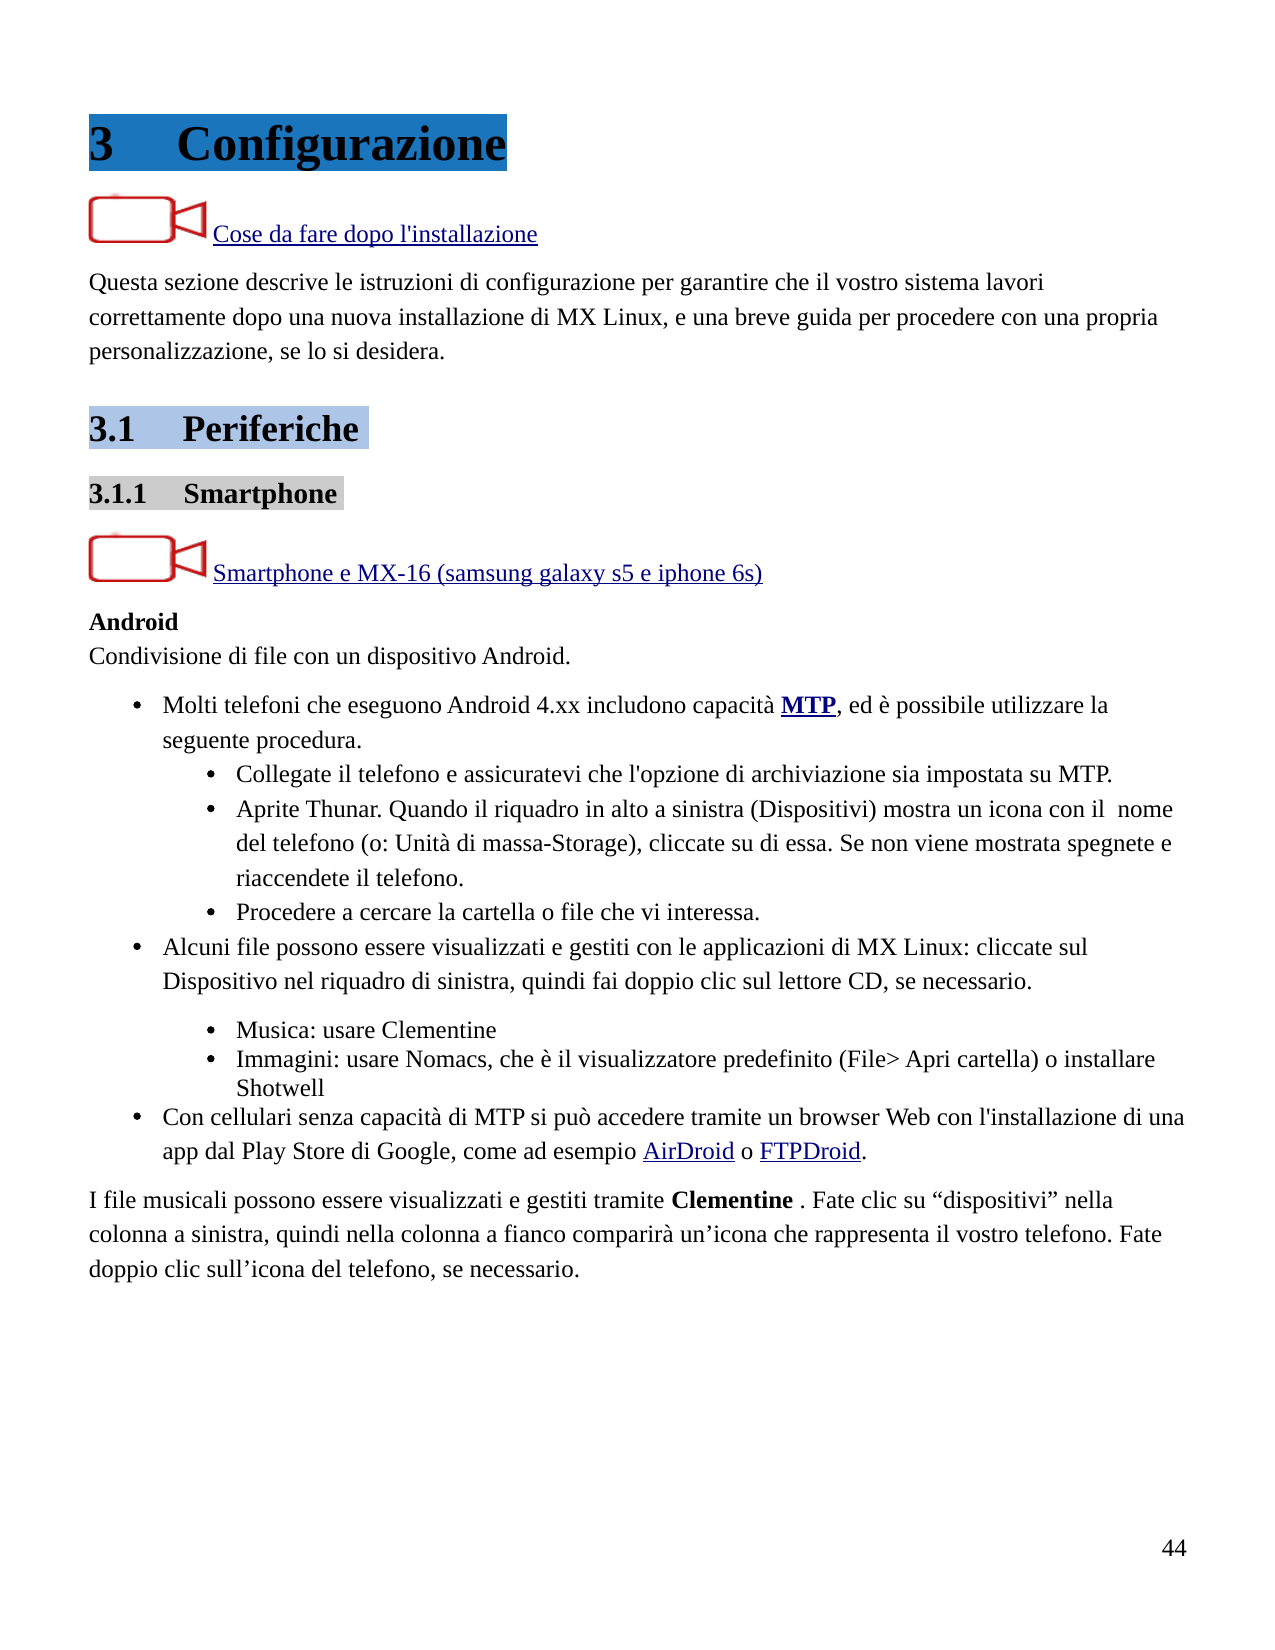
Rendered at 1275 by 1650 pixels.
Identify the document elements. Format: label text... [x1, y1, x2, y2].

subtitle 3.1.1 Smartphone [344, 476, 1186, 510]
text I file musicali possono essere visualizzati e gestiti tramite Clementine . Fate clic su “dispositivi” nella colonna a sinistra, quindi nella colonna a fianco comparirà un’icona che rappresenta il vostro telefono. Fate doppio clic sull’icona del telefono, se necessario. [88, 1185, 1186, 1283]
list Procedere a cercare la cartella o file che vi interessa. [206, 897, 1186, 926]
text Android [88, 607, 1186, 636]
text Questa sezione descrive le istruzioni di configurazione per garantire che il vostro sistema lavori correttamente dopo una nuova installazione di MX Linux, e una breve guida per procedere con una propria personalizzazione, se lo si desidera. [88, 267, 1186, 365]
list Aprite Thunar. Quando il riquadro in alto a sinistra (Dispositivi) mostra un icona con il nome del telefono (o: Unità di massa-Storage), cliccate su di essa. Se non viene mostrata spegnete e riaccendete il telefono. [206, 794, 1186, 892]
list Molti telefoni che eseguono Android 4.xx includono capacità MTP, ed è possibile utilizzare la seguente procedura. [133, 690, 1186, 754]
subtitle 3.1 Periferiche [369, 406, 1186, 449]
list Immagini: usare Nomacs, che è il visualizzatore predefinito (File> Apri cartella) o installare Shotwell [206, 1044, 1186, 1102]
list Con cellulari senza capacità di MTP si può accedere tramite un browser Web con l'installazione di una app dal Play Store di Google, come ad esempio AirDroid o FTPDroid. [133, 1102, 1186, 1165]
picture [88, 522, 207, 582]
subtitle 3 Configurazione [88, 113, 1186, 171]
text Cose da fare dopo l'installazione [88, 183, 1186, 248]
picture [88, 183, 207, 243]
list Collegate il telefono e assicuratevi che l'opzione di archiviazione sia impostata su MTP. [206, 759, 1186, 788]
text Condivisione di file con un dispositivo Android. [88, 641, 1186, 670]
list Musica: usare Clementine [206, 1015, 1186, 1044]
list Alcuni file possono essere visualizzati e gestiti con le applicazioni di MX Linux: cliccate sul Dispositivo nel riquadro di sinistra, quindi fai doppio clic sul lettore CD, se necessario. [133, 932, 1186, 995]
text Smartphone e MX-16 (samsung galaxy s5 e iphone 6s) [88, 522, 1186, 587]
